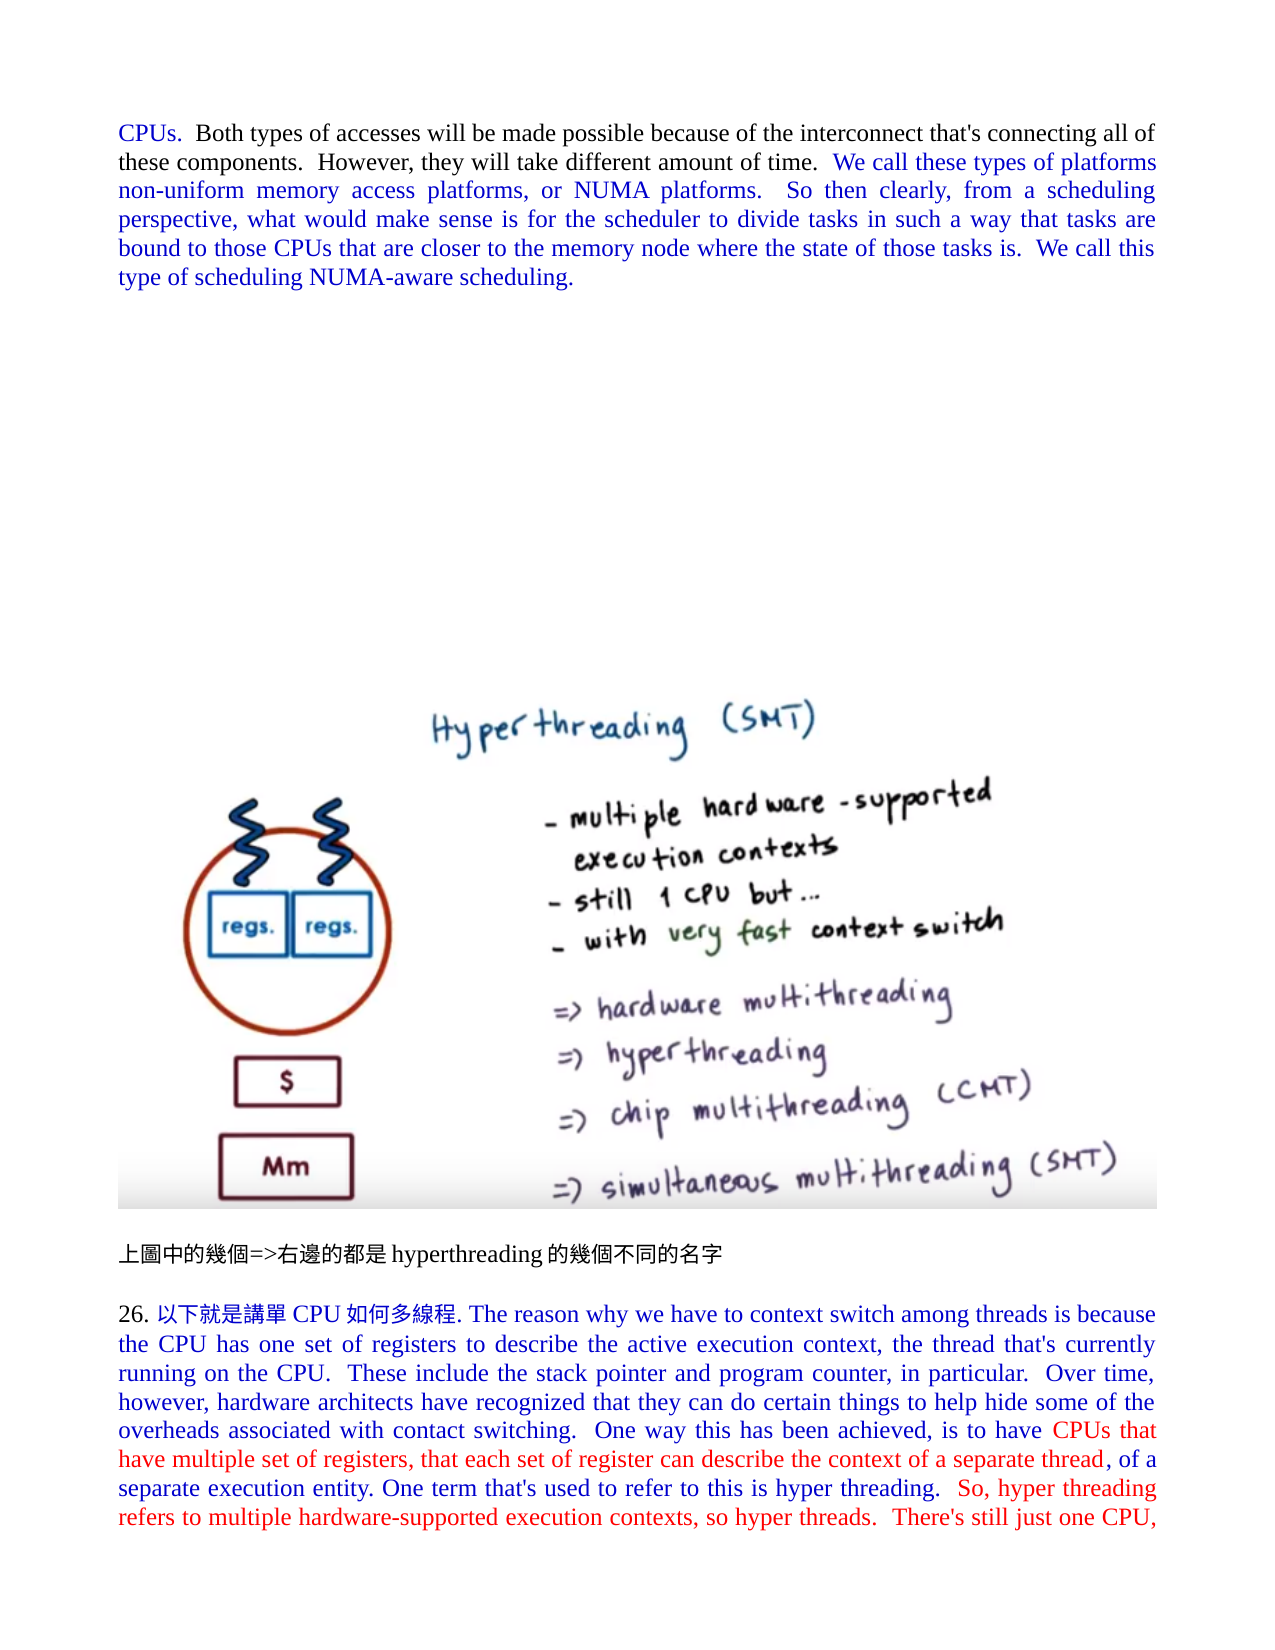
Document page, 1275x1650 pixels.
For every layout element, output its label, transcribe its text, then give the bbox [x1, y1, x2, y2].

text CPUs. Both types of accesses will be made possible because of the interconnect that's connecting all of these components. However, they will take different amount of time. We call these types of platforms non-uniform memory access platforms, or NUMA platforms. So then clearly, from a scheduling perspective, what would make sense is for the scheduler to divide tasks in such a way that tasks are bound to those CPUs that are closer to the memory node where the state of those tasks is. We call this type of scheduling NUMA-aware scheduling. [118, 118, 1157, 291]
picture [118, 693, 1157, 1209]
text 上圖中的幾個=>右邊的都是hyperthreading的幾個不同的名字 [118, 1237, 1157, 1269]
text 26. 以下就是講單CPU如何多線程. The reason why we have to context switch among threads is because the CPU has one set of registers to describe the active execution context, the thread that's currently running on the CPU. These include the stack pointer and program counter, in particular. Over time, however, hardware architects have recognized that they can do certain things to help hide some of the overheads associated with contact switching. One way this has been achieved, is to have CPUs that have multiple set of registers, that each set of register can describe the context of a separate thread, of a separate execution entity. One term that's used to refer to this is hyper threading. So, hyper threading refers to multiple hardware-supported execution contexts, so hyper threads. There's still just one CPU, [118, 1297, 1157, 1530]
